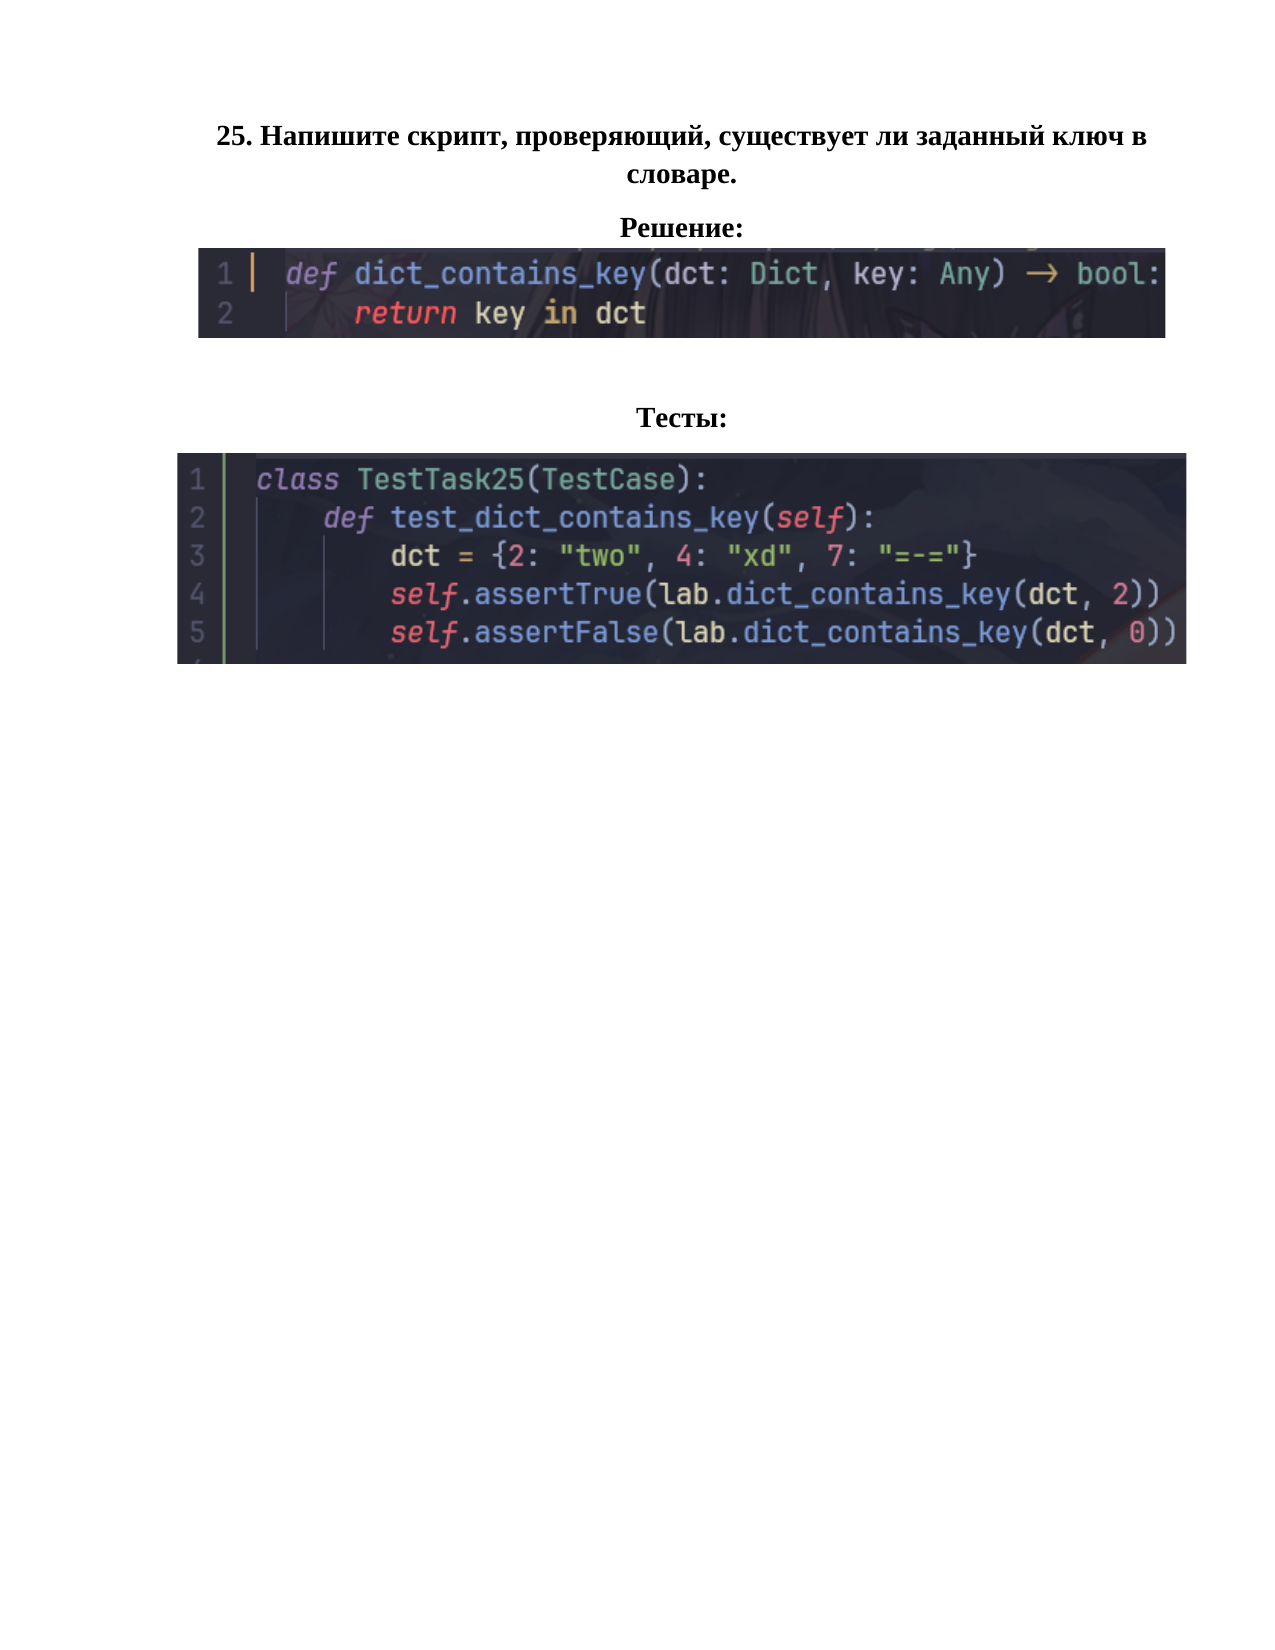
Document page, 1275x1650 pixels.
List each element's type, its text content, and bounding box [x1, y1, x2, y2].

text Тесты: [177, 401, 1186, 434]
text Решение: [177, 210, 1186, 243]
picture [177, 453, 1187, 664]
picture [198, 248, 1166, 338]
text 25. Напишите скрипт, проверяющий, существует ли заданный ключ в словаре. [177, 118, 1186, 190]
